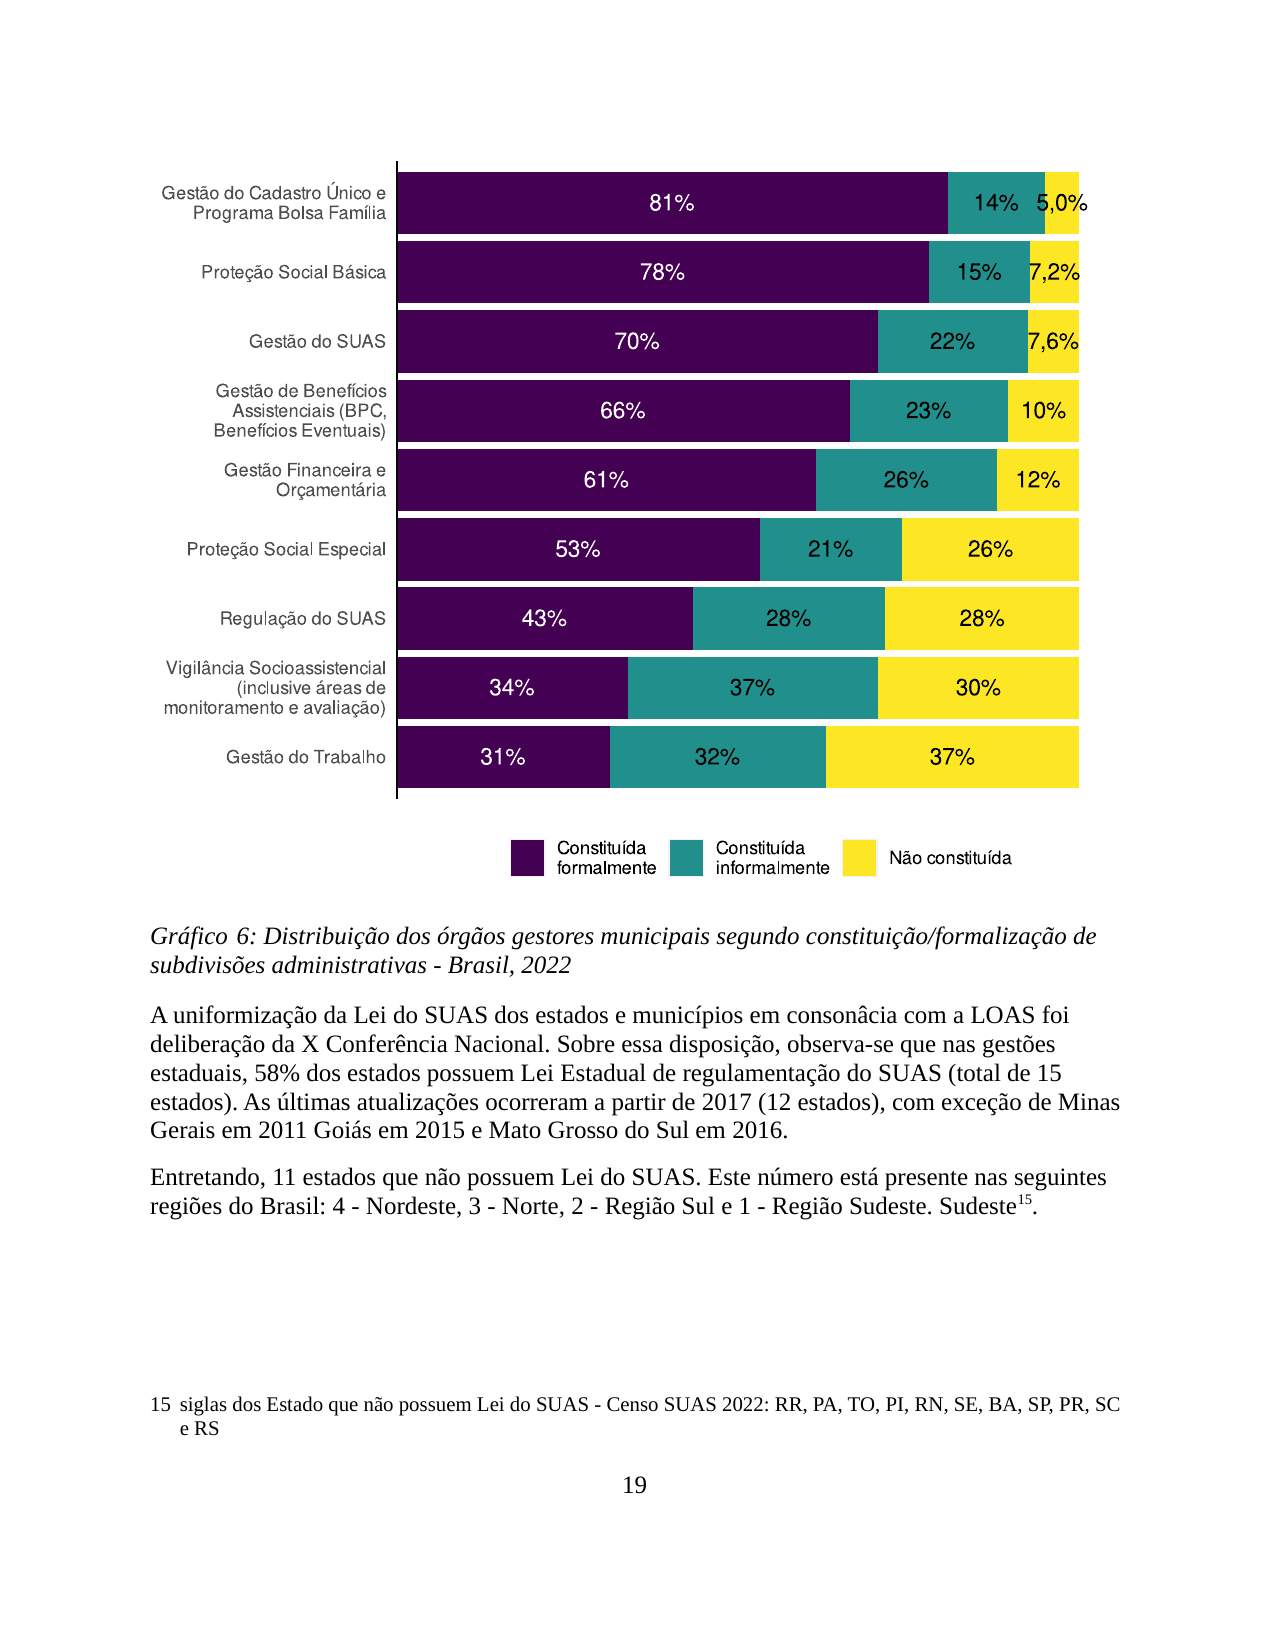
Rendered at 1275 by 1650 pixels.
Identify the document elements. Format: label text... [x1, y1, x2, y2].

text A uniformização da Lei do SUAS dos estados e municípios em consonâcia com a LOAS foi deliberação da X Conferência Nacional. Sobre essa disposição, observa-se que nas gestões estaduais, 58% dos estados possuem Lei Estadual de regulamentação do SUAS (total de 15 estados). As últimas atualizações ocorreram a partir de 2017 (12 estados), com exceção de Minas Gerais em 2011 Goiás em 2015 e Mato Grosso do Sul em 2016. [150, 1000, 1125, 1144]
text siglas dos Estado que não possuem Lei do SUAS - Censo SUAS 2022: RR, PA, TO, PI, RN, SE, BA, SP, PR, SC e RS [150, 1392, 1125, 1440]
table_header Gráfico 6: Distribuição dos órgãos gestores municipais segundo constituição/formalização de subdivisões administrativas - Brasil, 2022 [150, 901, 1125, 991]
text Entretando, 11 estados que não possuem Lei do SUAS. Este número está presente nas seguintes regiões do Brasil: 4 - Nordeste, 3 - Norte, 2 - Região Sul e 1 - Região Sudeste. Sudeste. [150, 1162, 1125, 1219]
